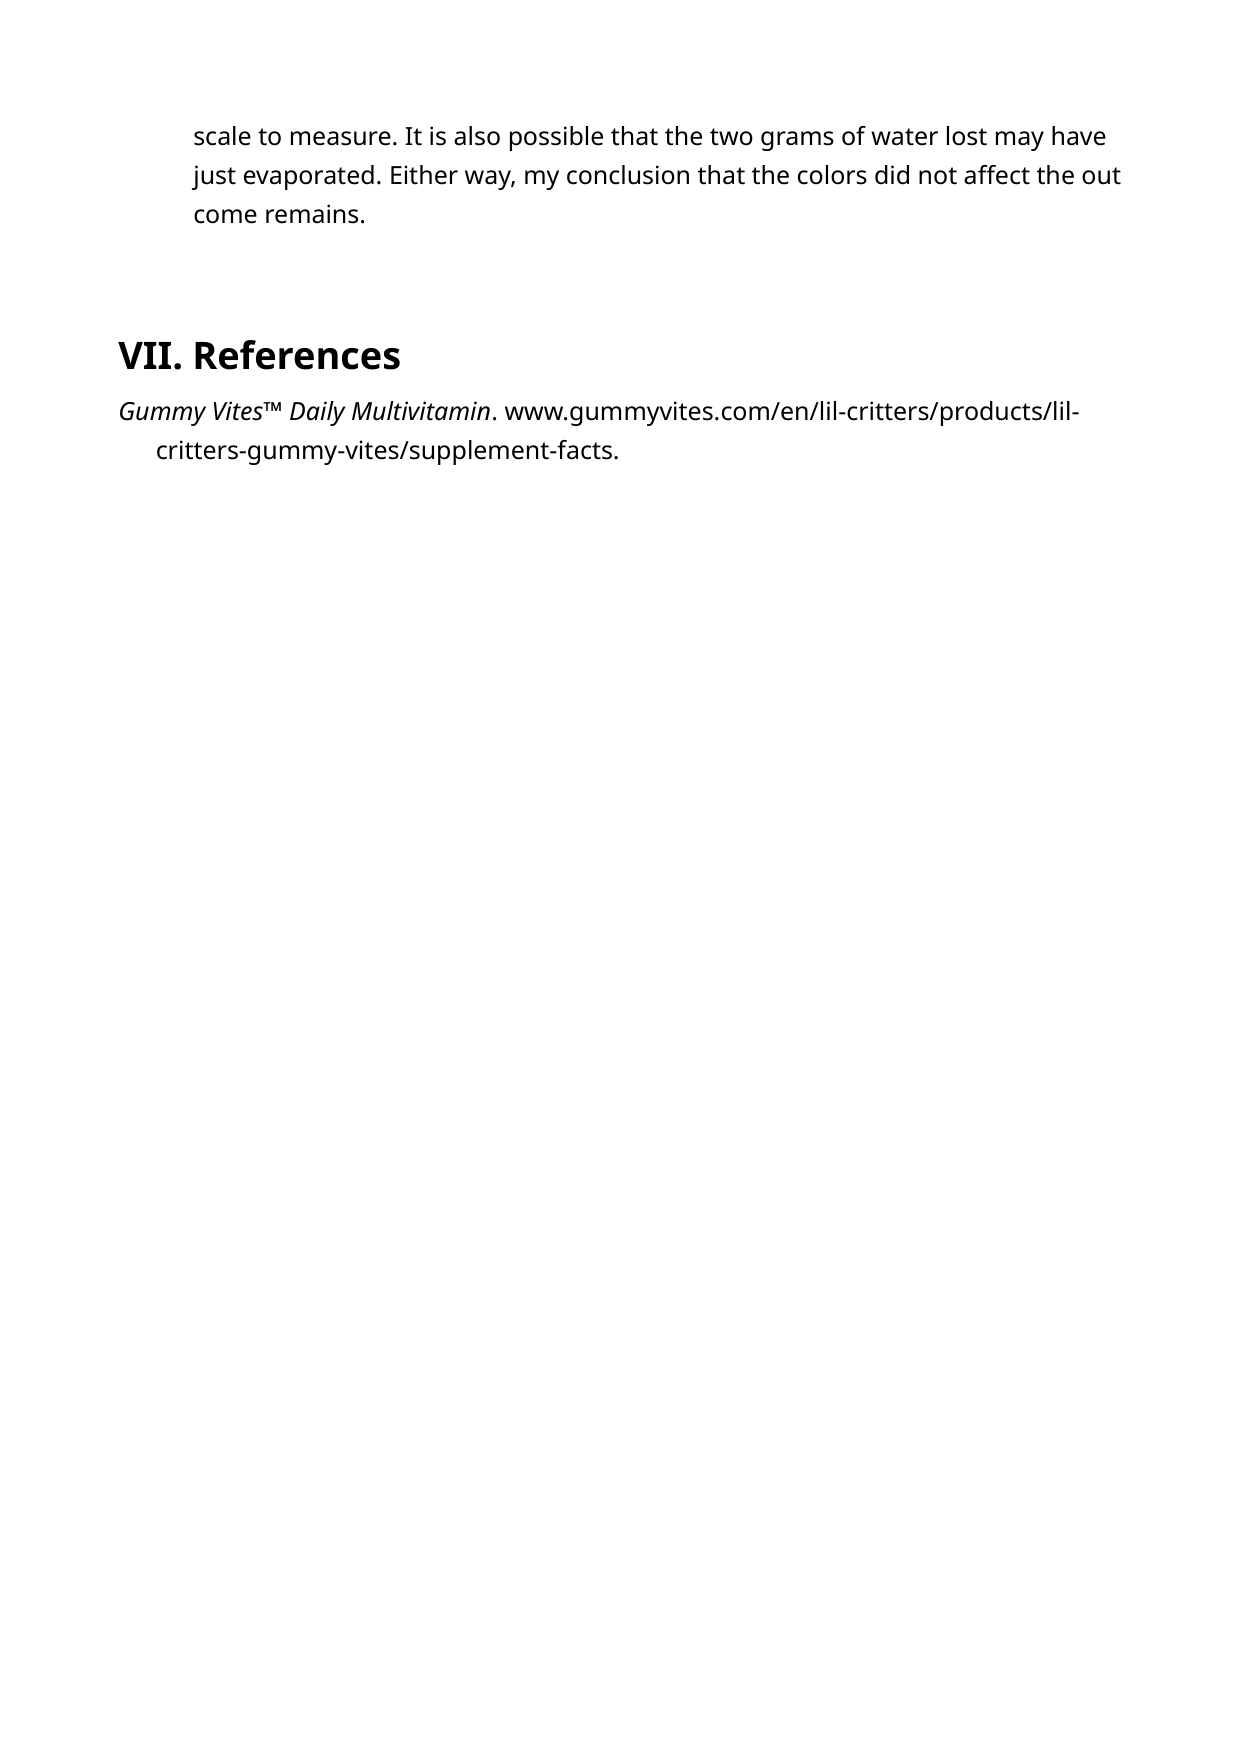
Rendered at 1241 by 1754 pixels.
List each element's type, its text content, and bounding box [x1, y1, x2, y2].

subtitle References [118, 329, 1122, 381]
list scale to measure. It is also possible that the two grams of water lost may have just evaporated. Either way, my conclusion that the colors did not affect the out come remains. [156, 118, 1122, 231]
text Gummy Vites™ Daily Multivitamin. www.gummyvites.com/en/lil-critters/products/lil-critters-gummy-vites/supplement-facts. [118, 393, 1122, 466]
